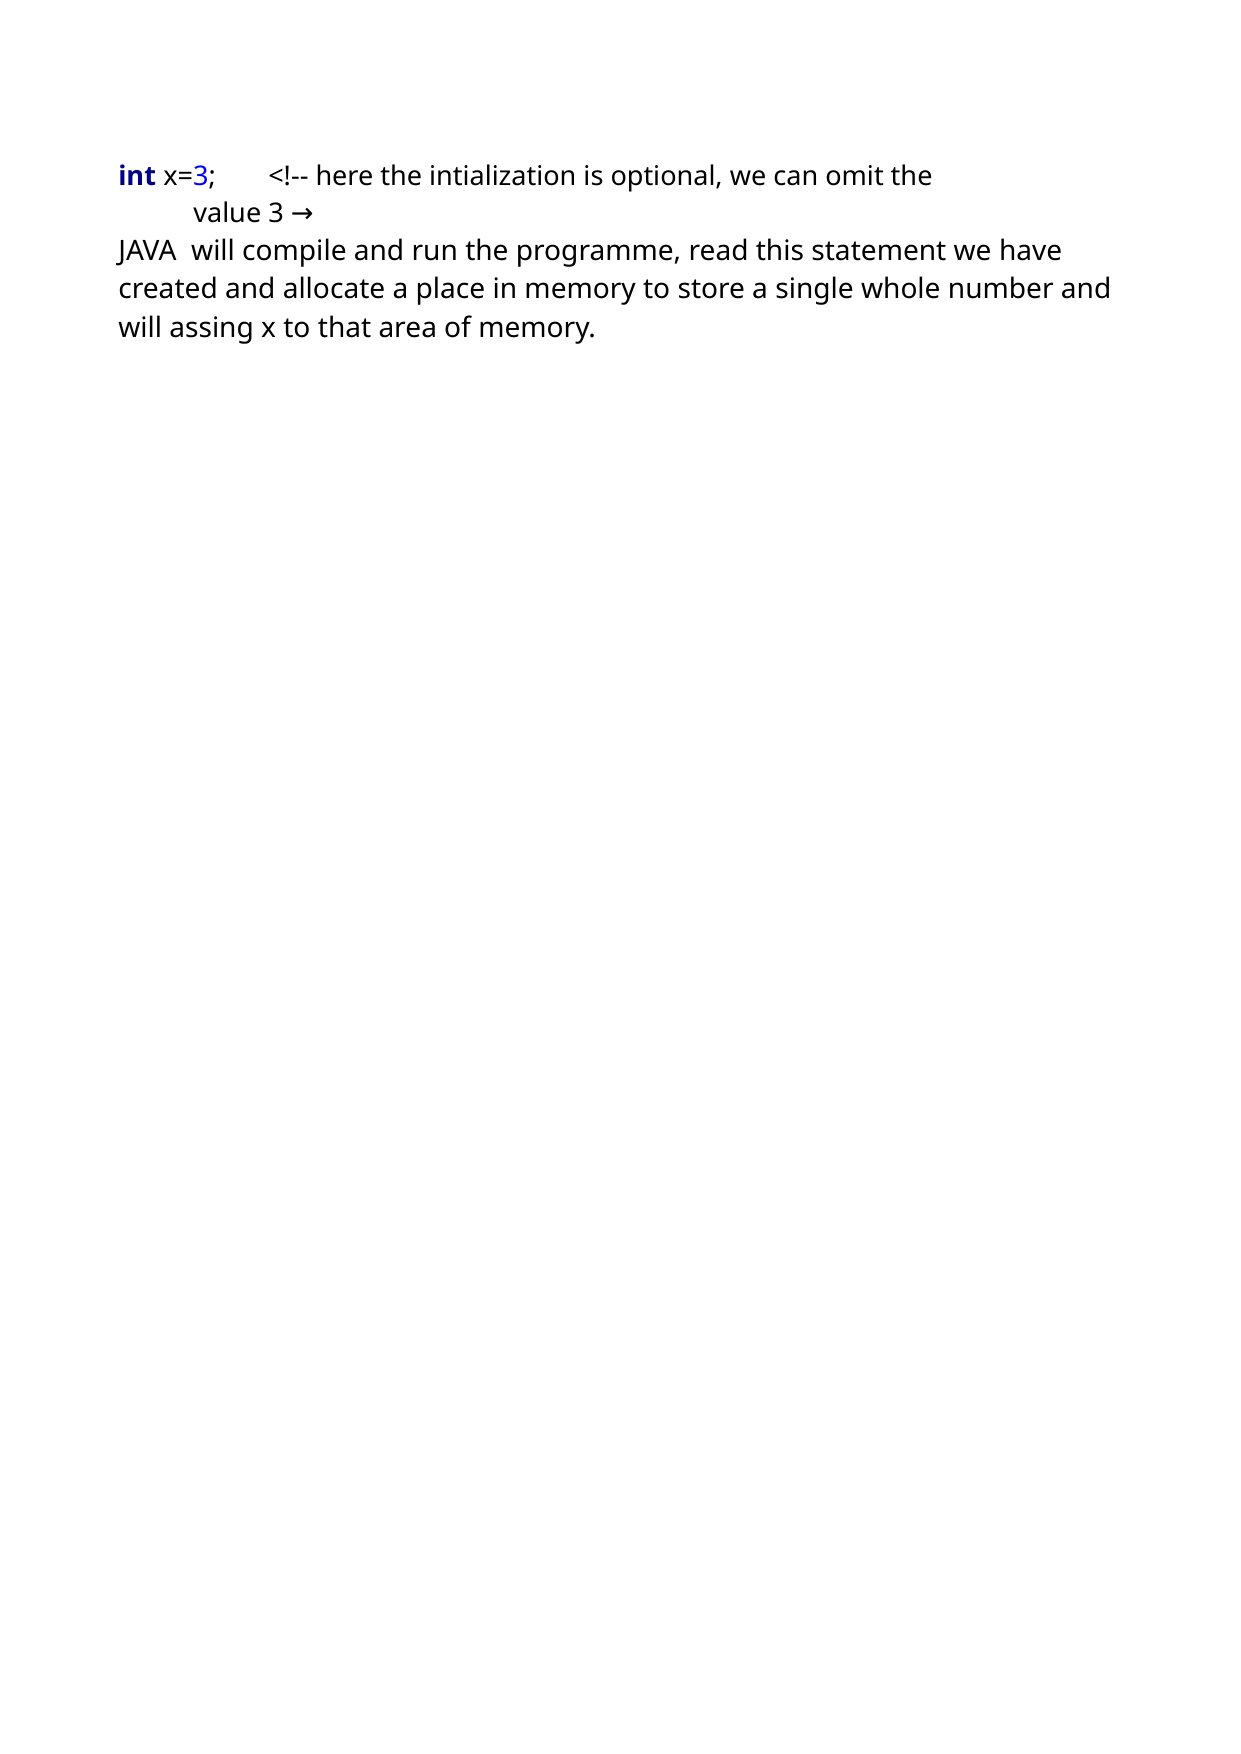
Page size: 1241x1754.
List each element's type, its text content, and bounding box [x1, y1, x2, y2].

text JAVA will compile and run the programme, read this statement we have created and allocate a place in memory to store a single whole number and will assing x to that area of memory. [118, 230, 1122, 345]
text int x=3; <!-- here the intialization is optional, we can omit the value 3 → [118, 156, 1122, 230]
